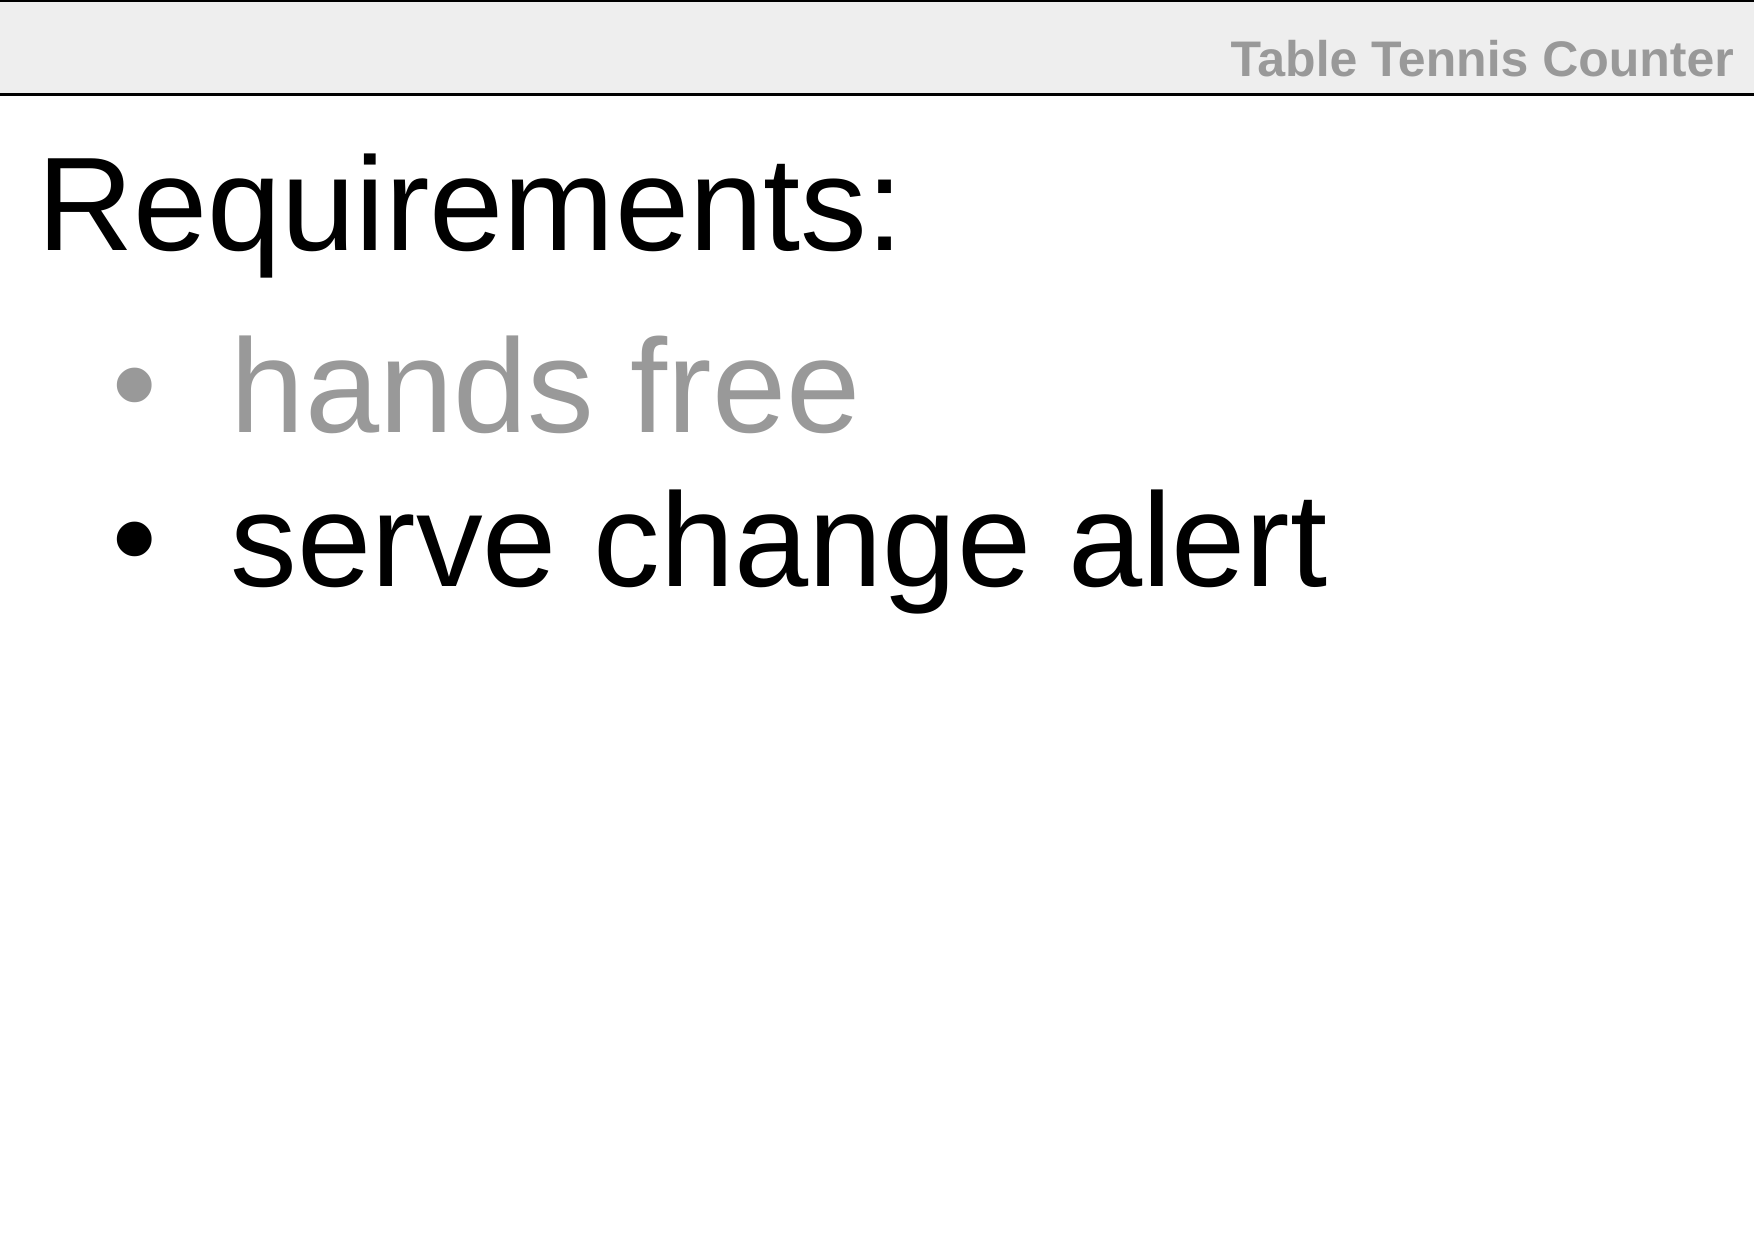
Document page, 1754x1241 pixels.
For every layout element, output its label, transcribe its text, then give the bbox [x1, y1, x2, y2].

list hands free [112, 308, 1754, 461]
text Requirements: [0, 126, 1754, 279]
list serve change alert [112, 461, 1754, 615]
